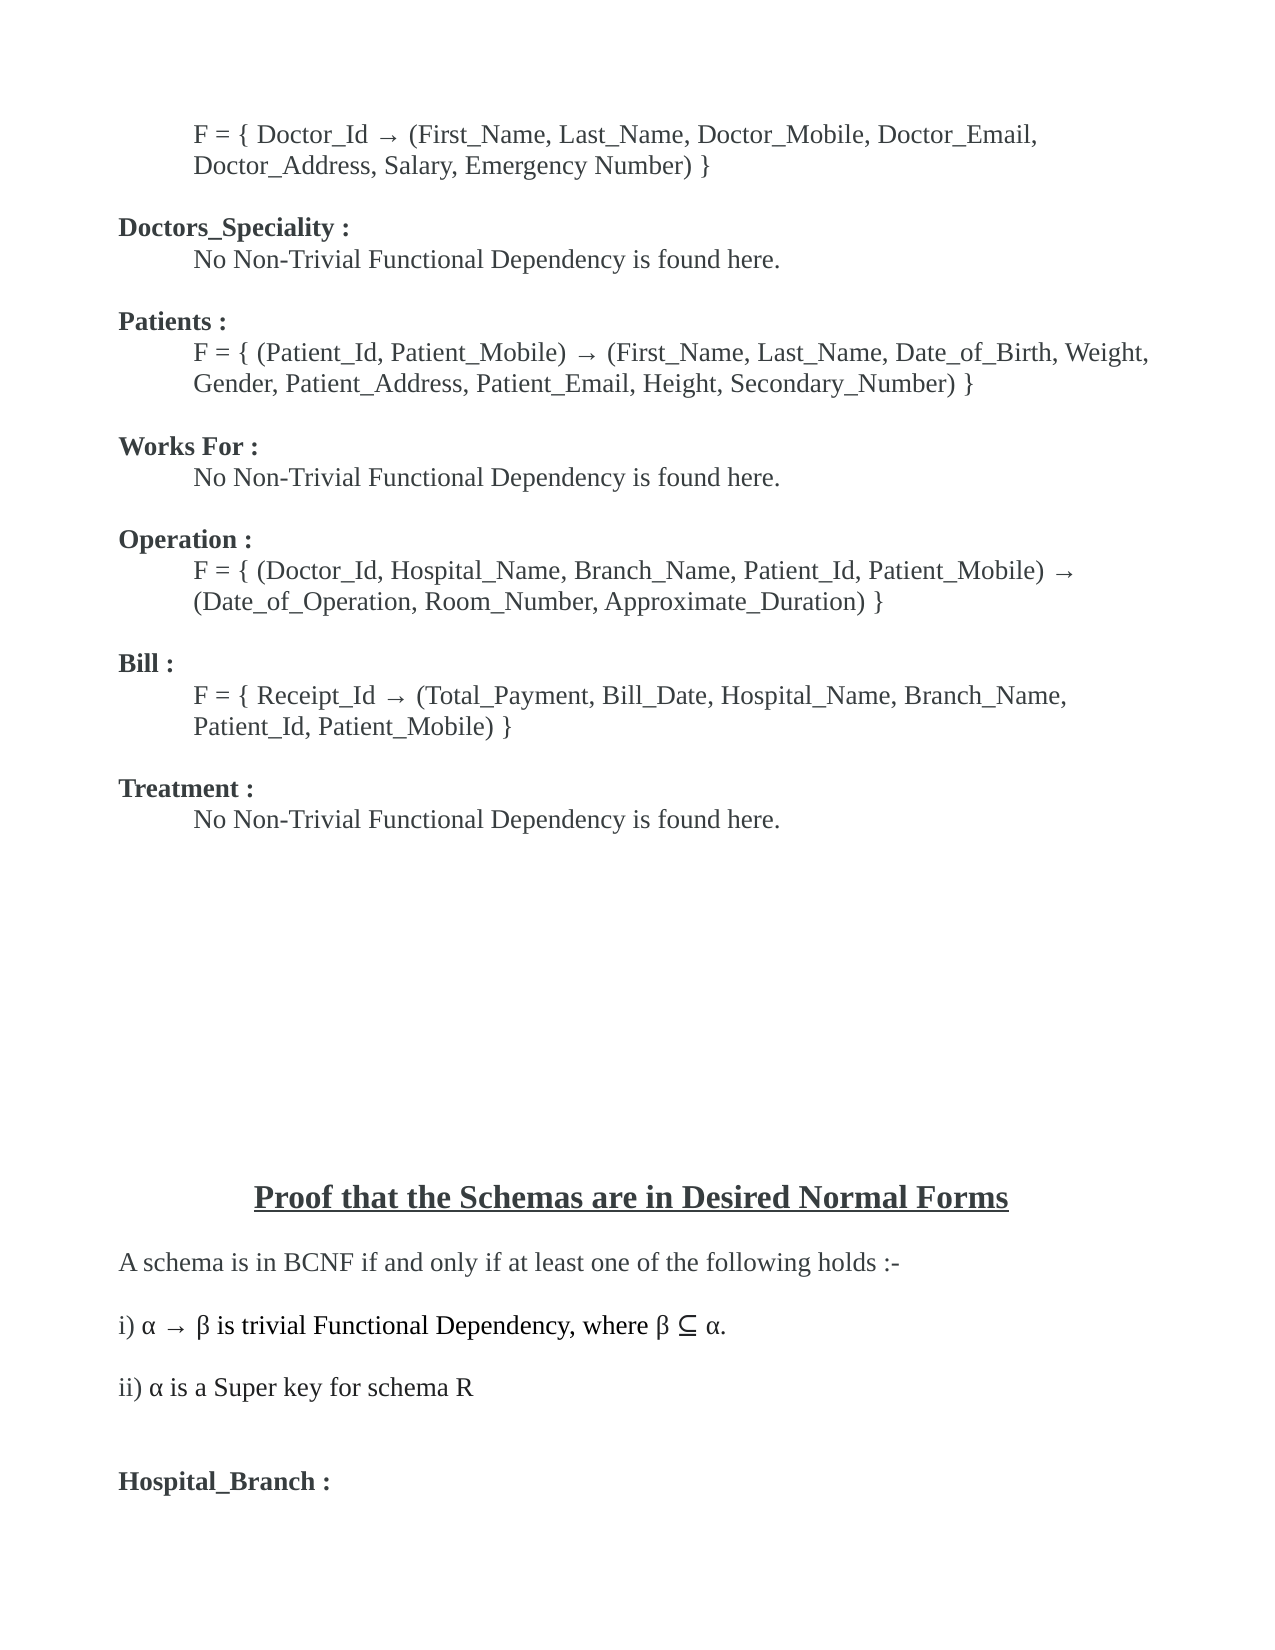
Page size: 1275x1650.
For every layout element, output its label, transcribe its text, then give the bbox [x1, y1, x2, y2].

text Treatment : [118, 772, 1155, 803]
text Doctors_Speciality : [118, 212, 1155, 243]
text Bill : [118, 648, 1155, 679]
text ii) α is a Super key for schema R [118, 1371, 1155, 1402]
text Hospital_Branch : [118, 1464, 1155, 1496]
text Works For : [118, 429, 1155, 461]
text (Date_of_Operation, Room_Number, Approximate_Duration) } [118, 585, 1155, 616]
text Operation : [118, 523, 1155, 554]
text No Non-Trivial Functional Dependency is found here. [118, 461, 1155, 492]
text No Non-Trivial Functional Dependency is found here. [118, 803, 1155, 834]
text F = { Doctor_Id → (First_Name, Last_Name, Doctor_Mobile, Doctor_Email, Doctor_Address, Salary, Emergency Number) } [118, 118, 1155, 180]
text F = { (Patient_Id, Patient_Mobile) → (First_Name, Last_Name, Date_of_Birth, Weight, Gender, Patient_Address, Patient_Email, Height, Secondary_Number) } [118, 336, 1155, 398]
text Patients : [118, 305, 1155, 336]
text A schema is in BCNF if and only if at least one of the following holds :- [118, 1247, 1155, 1278]
text F = { (Doctor_Id, Hospital_Name, Branch_Name, Patient_Id, Patient_Mobile) → [118, 554, 1155, 585]
text Proof that the Schemas are in Desired Normal Forms [118, 1177, 1155, 1215]
text F = { Receipt_Id → (Total_Payment, Bill_Date, Hospital_Name, Branch_Name, Patient_Id, Patient_Mobile) } [118, 679, 1155, 741]
text No Non-Trivial Functional Dependency is found here. [118, 243, 1155, 274]
text i) α → β is trivial Functional Dependency, where β ⊆ α. [118, 1309, 1155, 1340]
